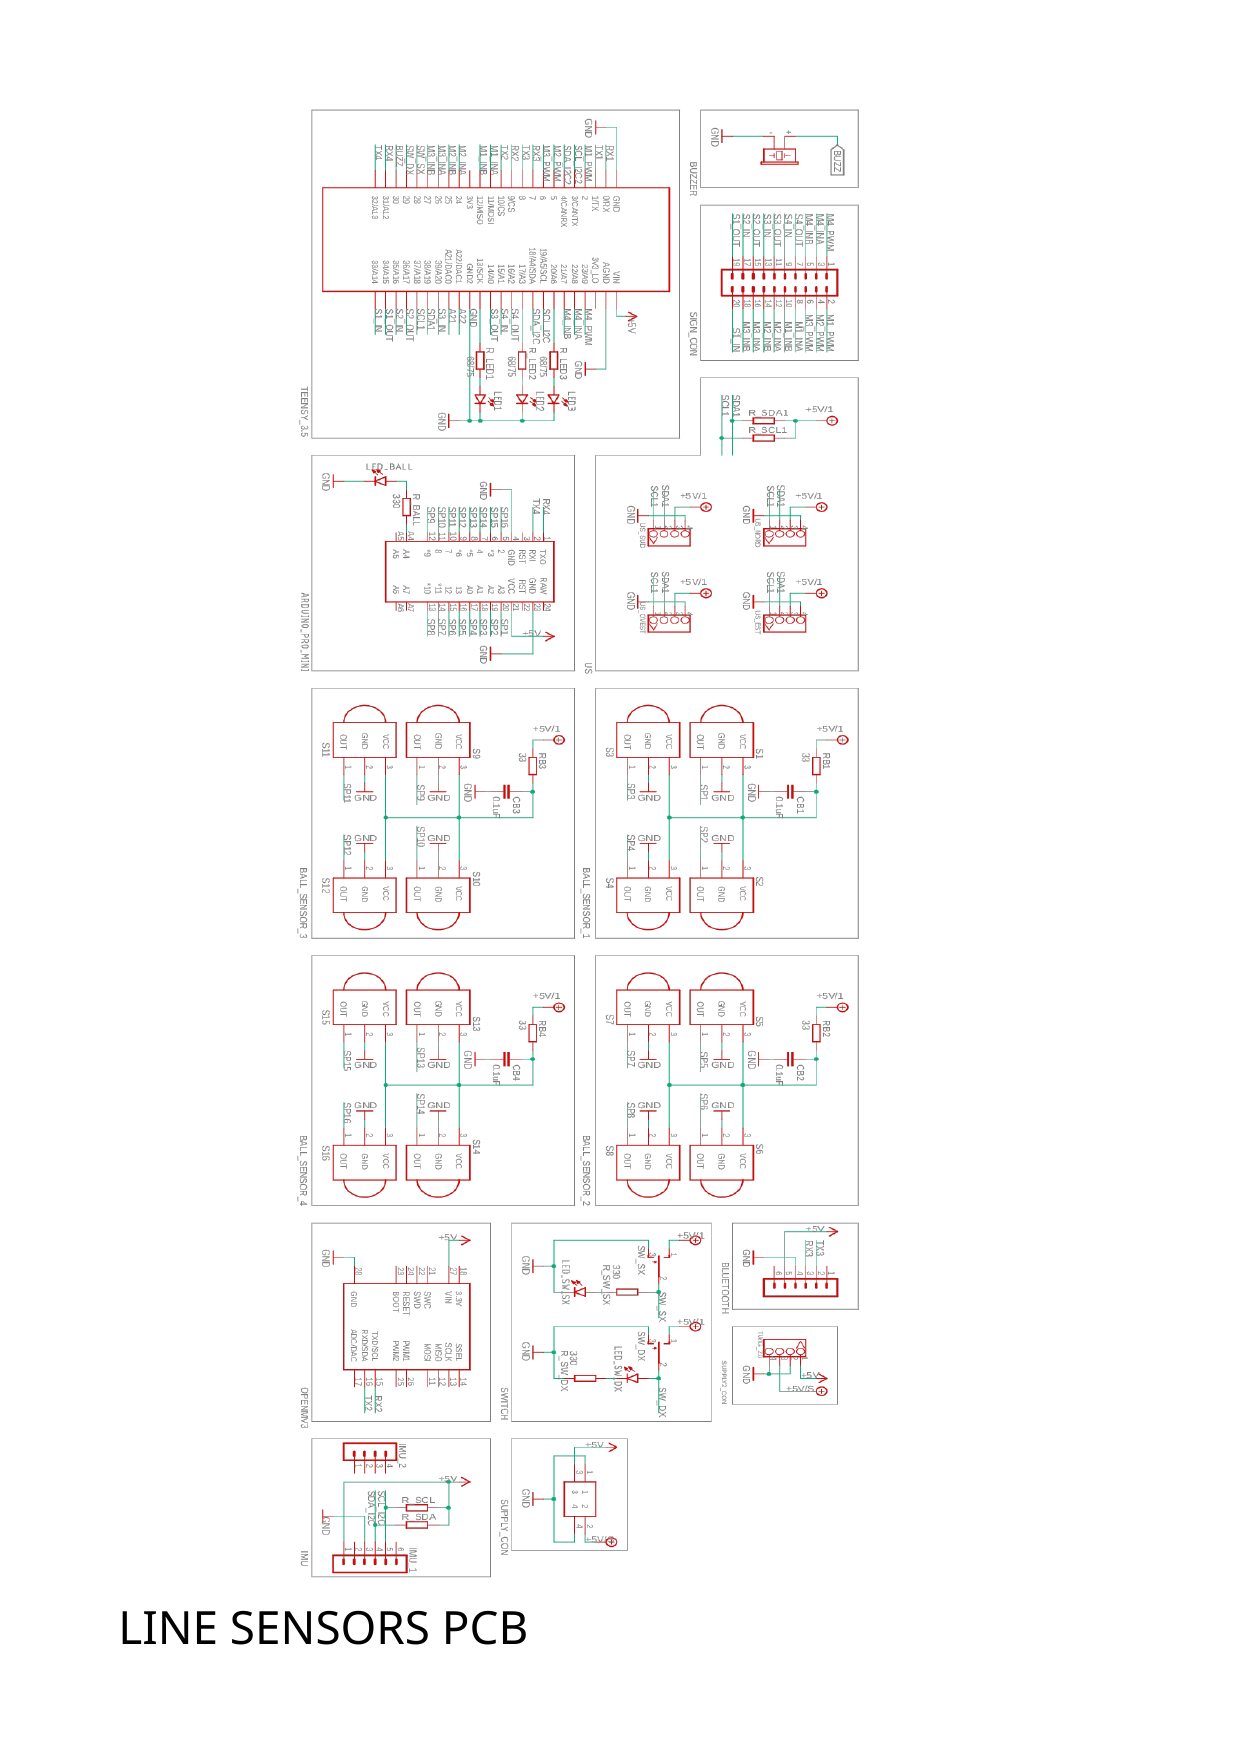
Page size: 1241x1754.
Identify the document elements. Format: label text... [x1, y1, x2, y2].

picture [286, 90, 874, 1596]
text LINE SENSORS PCB [118, 91, 1122, 1658]
